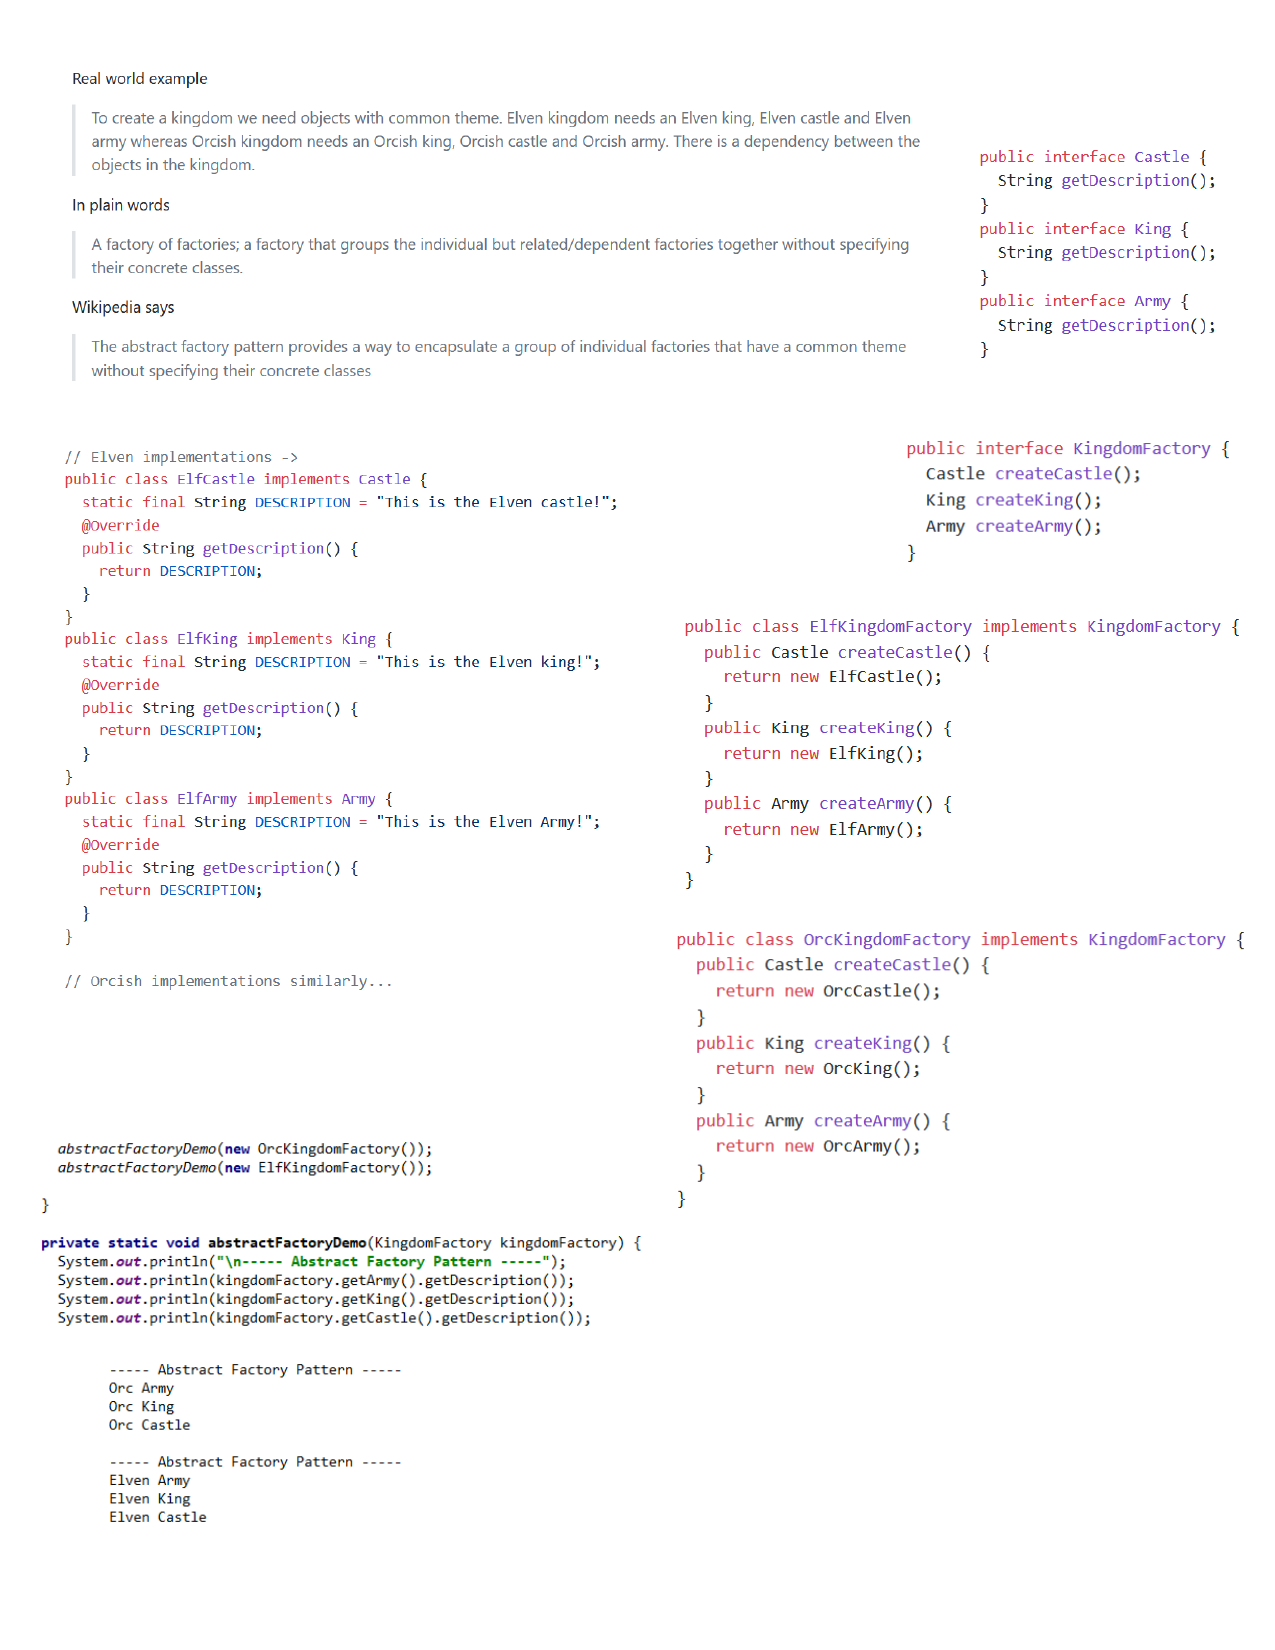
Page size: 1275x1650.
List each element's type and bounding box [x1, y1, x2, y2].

picture [61, 444, 618, 992]
picture [901, 437, 1234, 567]
picture [106, 1358, 405, 1528]
picture [69, 67, 927, 385]
picture [40, 1139, 644, 1331]
picture [680, 615, 1243, 892]
picture [673, 930, 1248, 1214]
picture [976, 145, 1219, 362]
